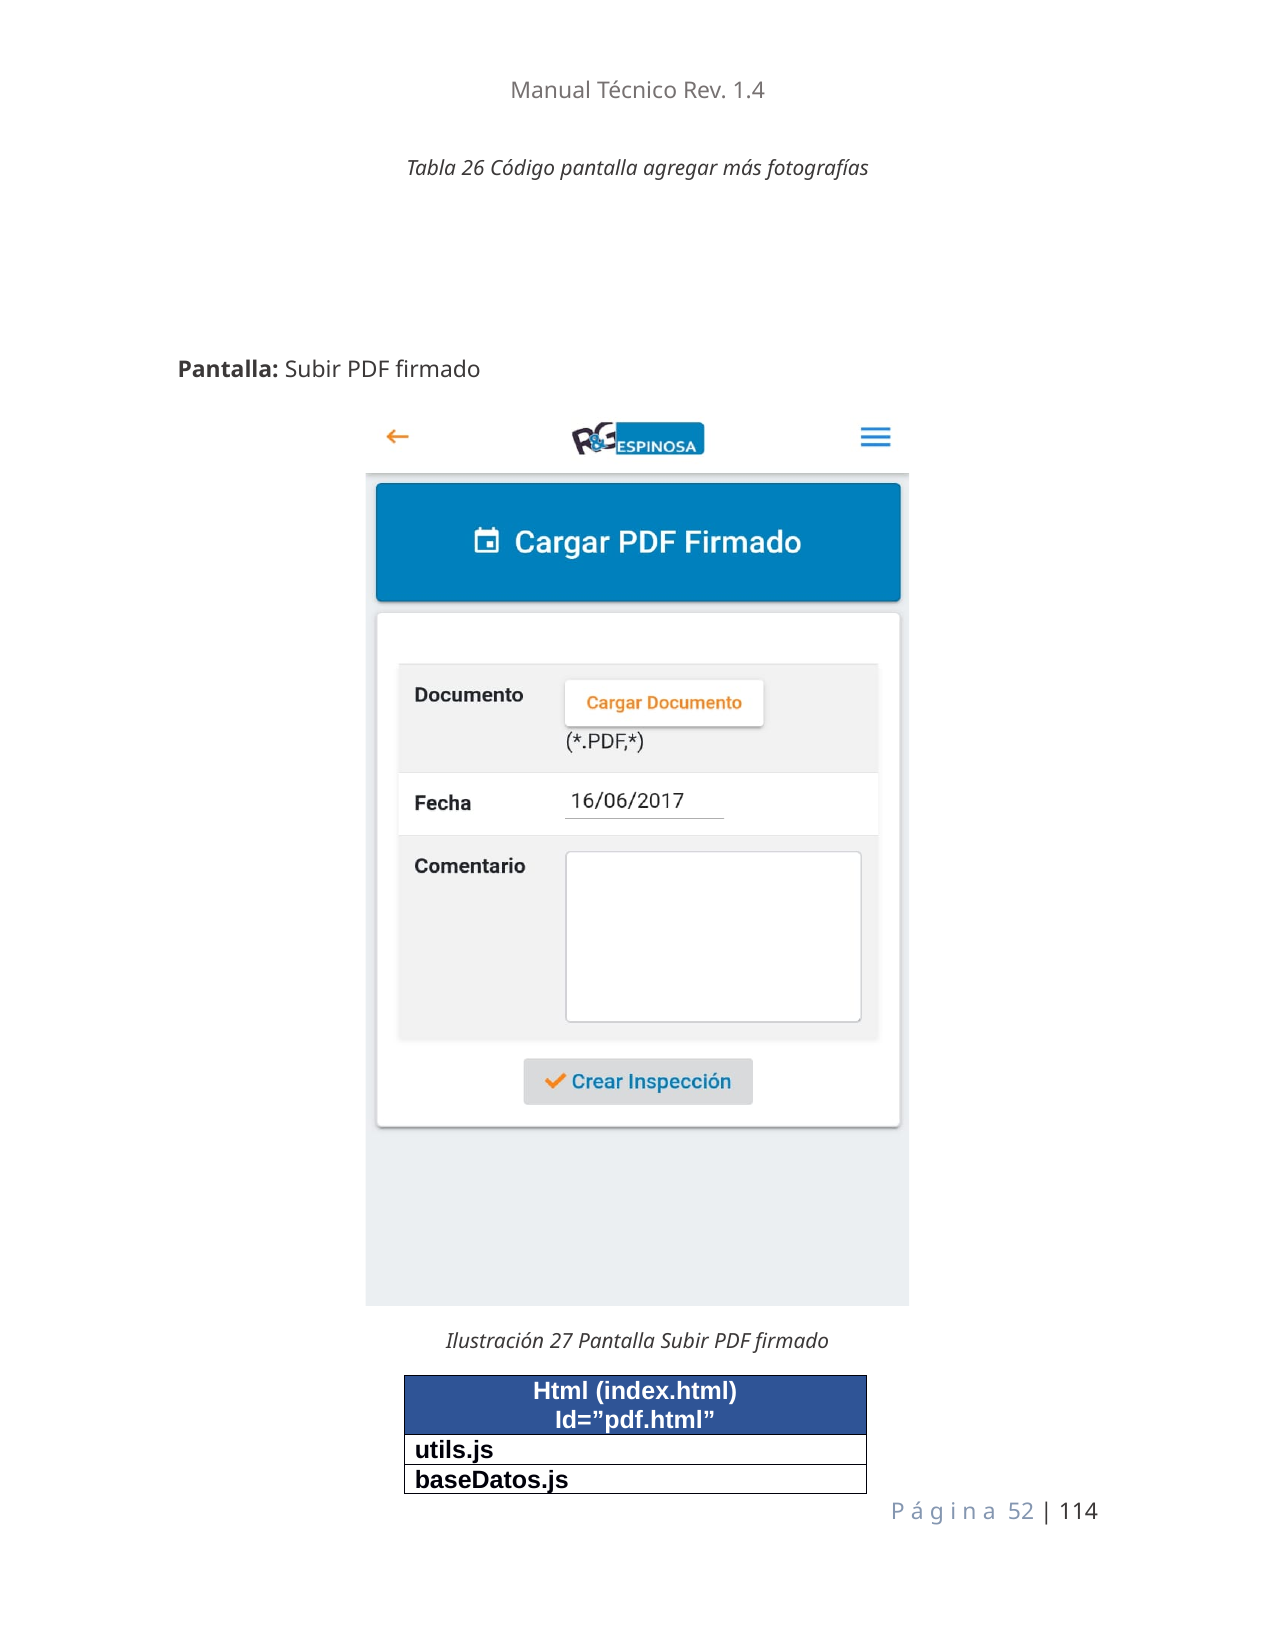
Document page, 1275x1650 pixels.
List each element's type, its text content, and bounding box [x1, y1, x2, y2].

picture [365, 403, 910, 1306]
table_header Html (index.html) Id=”pdf.html” [405, 1376, 866, 1434]
text Ilustración 25 Pantalla Subir PDF firmado [177, 1326, 1098, 1354]
text Pantalla: Subir PDF firmado [177, 353, 1098, 384]
table_cell baseDatos.js [405, 1465, 866, 1493]
table_cell utils.js [405, 1435, 866, 1463]
text Tabla 26 Código pantalla agregar más fotografías [177, 153, 1098, 181]
